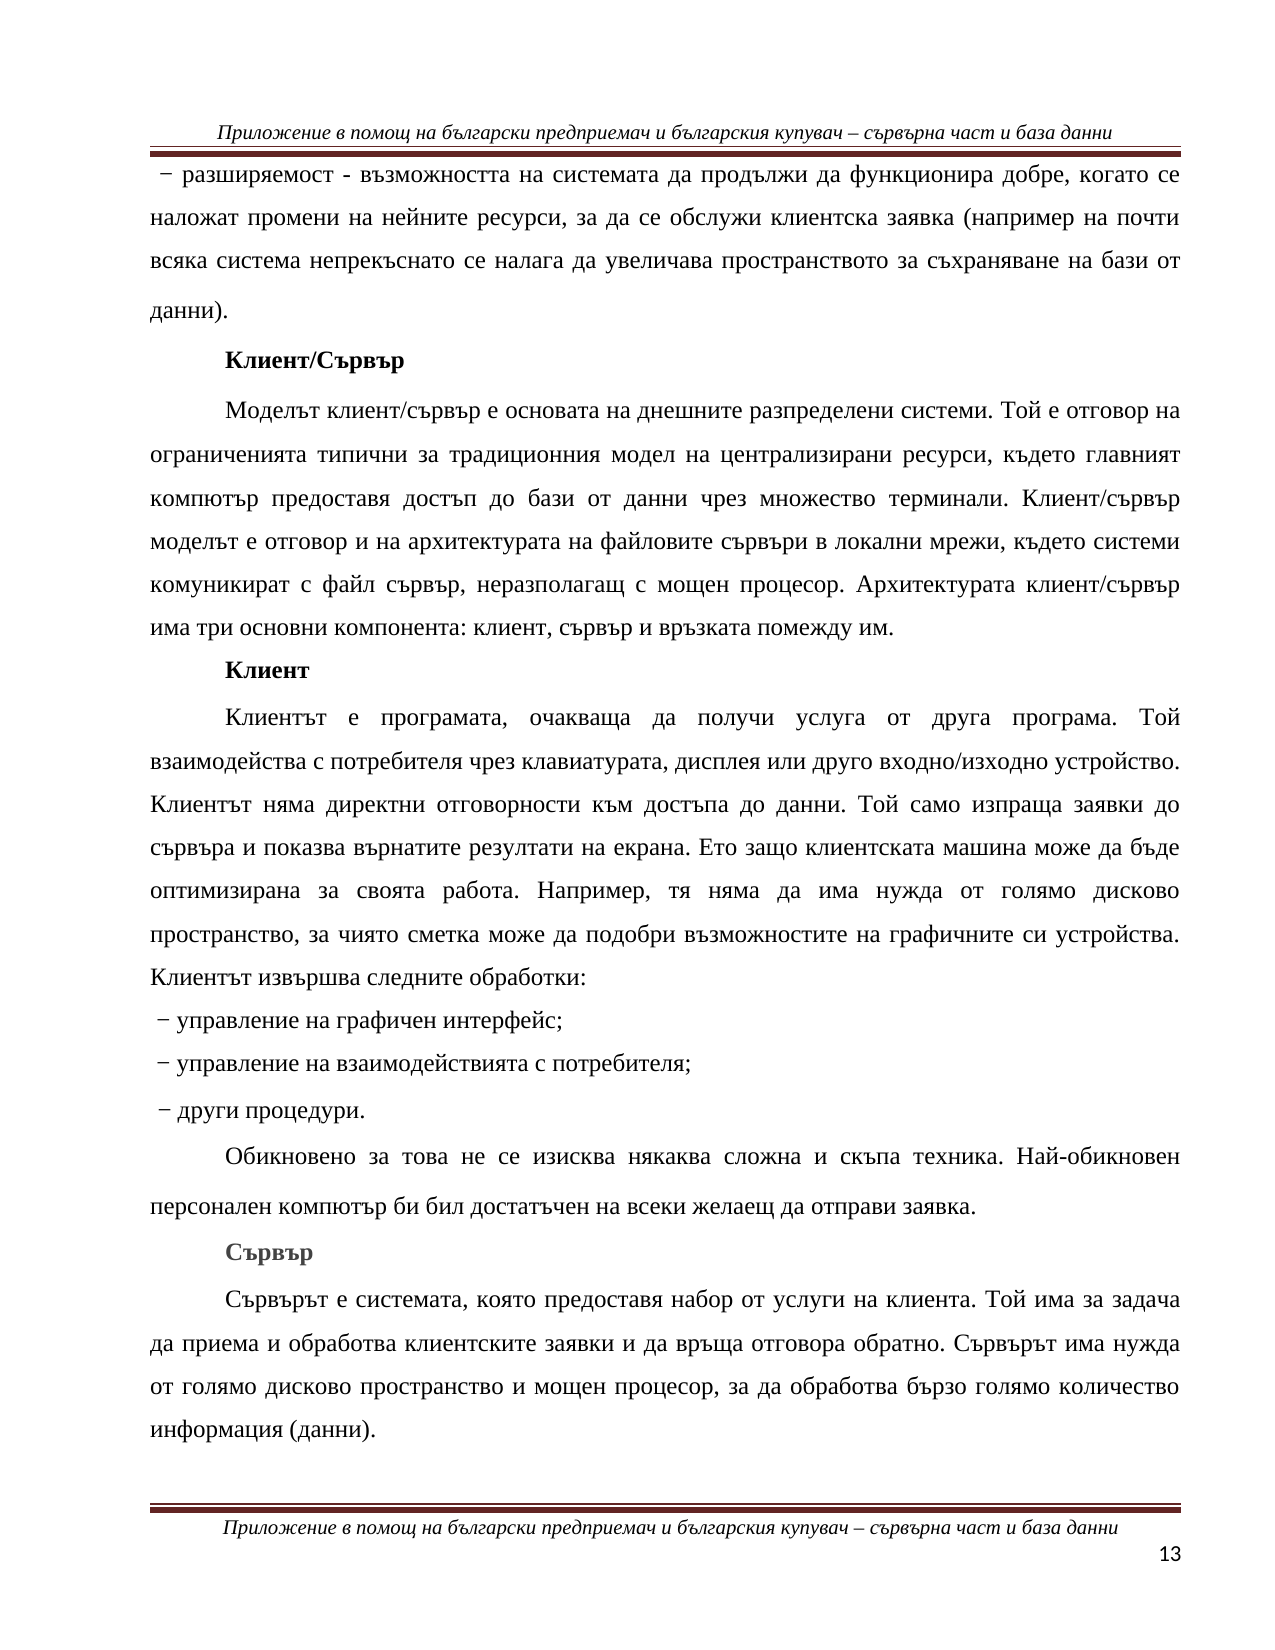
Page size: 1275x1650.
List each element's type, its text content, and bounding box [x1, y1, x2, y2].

text Сървърът е системата, която предоставя набор от услуги на клиента. Той има за задача да приема и обработва клиентските заявки и да връща отговора обратно. Сървърът има нужда от голямо дисково пространство и мощен процесор, за да обработва бързо голямо количество информация (данни). [150, 1280, 1181, 1443]
text Моделът клиент/сървър е основата на днешните разпределени системи. Той е отговор на ограниченията типични за традиционния модел на централизирани ресурси, където главният компютър предоставя достъп до бази от данни чрез множество терминали. Клиент/сървър моделът е отговор и на архитектурата на файловите сървъри в локални мрежи, където системи комуникират с файл сървър, неразполагащ с мощен процесор. Архитектурата клиент/сървър има три основни компонента: клиент, сървър и връзката помежду им. [150, 392, 1181, 641]
text Клиент [150, 655, 1181, 684]
text Обикновено за това не се изисква някаква сложна и скъпа техника. Най-обикновен персонален компютър би бил достатъчен на всеки желаещ да отправи заявка. [150, 1141, 1181, 1221]
text Сървър [150, 1237, 1181, 1266]
text − управление на графичен интерфейс; [150, 1005, 1181, 1034]
text Клиентът е програмата, очакваща да получи услуга от друга програма. Той взаимодейства с потребителя чрез клавиатурата, дисплея или друго входно/изходно устройство. Клиентът няма директни отговорности към достъпа до данни. Той само изпраща заявки до сървъра и показва върнатите резултати на екрана. Ето защо клиентската машина може да бъде оптимизирана за своята работа. Например, тя няма да има нужда от голямо дисково пространство, за чиято сметка може да подобри възможностите на графичните си устройства. Клиентът извършва следните обработки: [150, 698, 1181, 991]
text Клиент/Сървър [150, 341, 1181, 375]
text − разширяемост - възможността на системата да продължи да функционира добре, когато се наложат промени на нейните ресурси, за да се обслужи клиентска заявка (например на почти всяка система непрекъснато се налага да увеличава пространството за съхраняване на бази от данни). [150, 159, 1181, 324]
text − други процедури. [150, 1091, 1181, 1125]
text − управление на взаимодействията с потребителя; [150, 1048, 1181, 1077]
